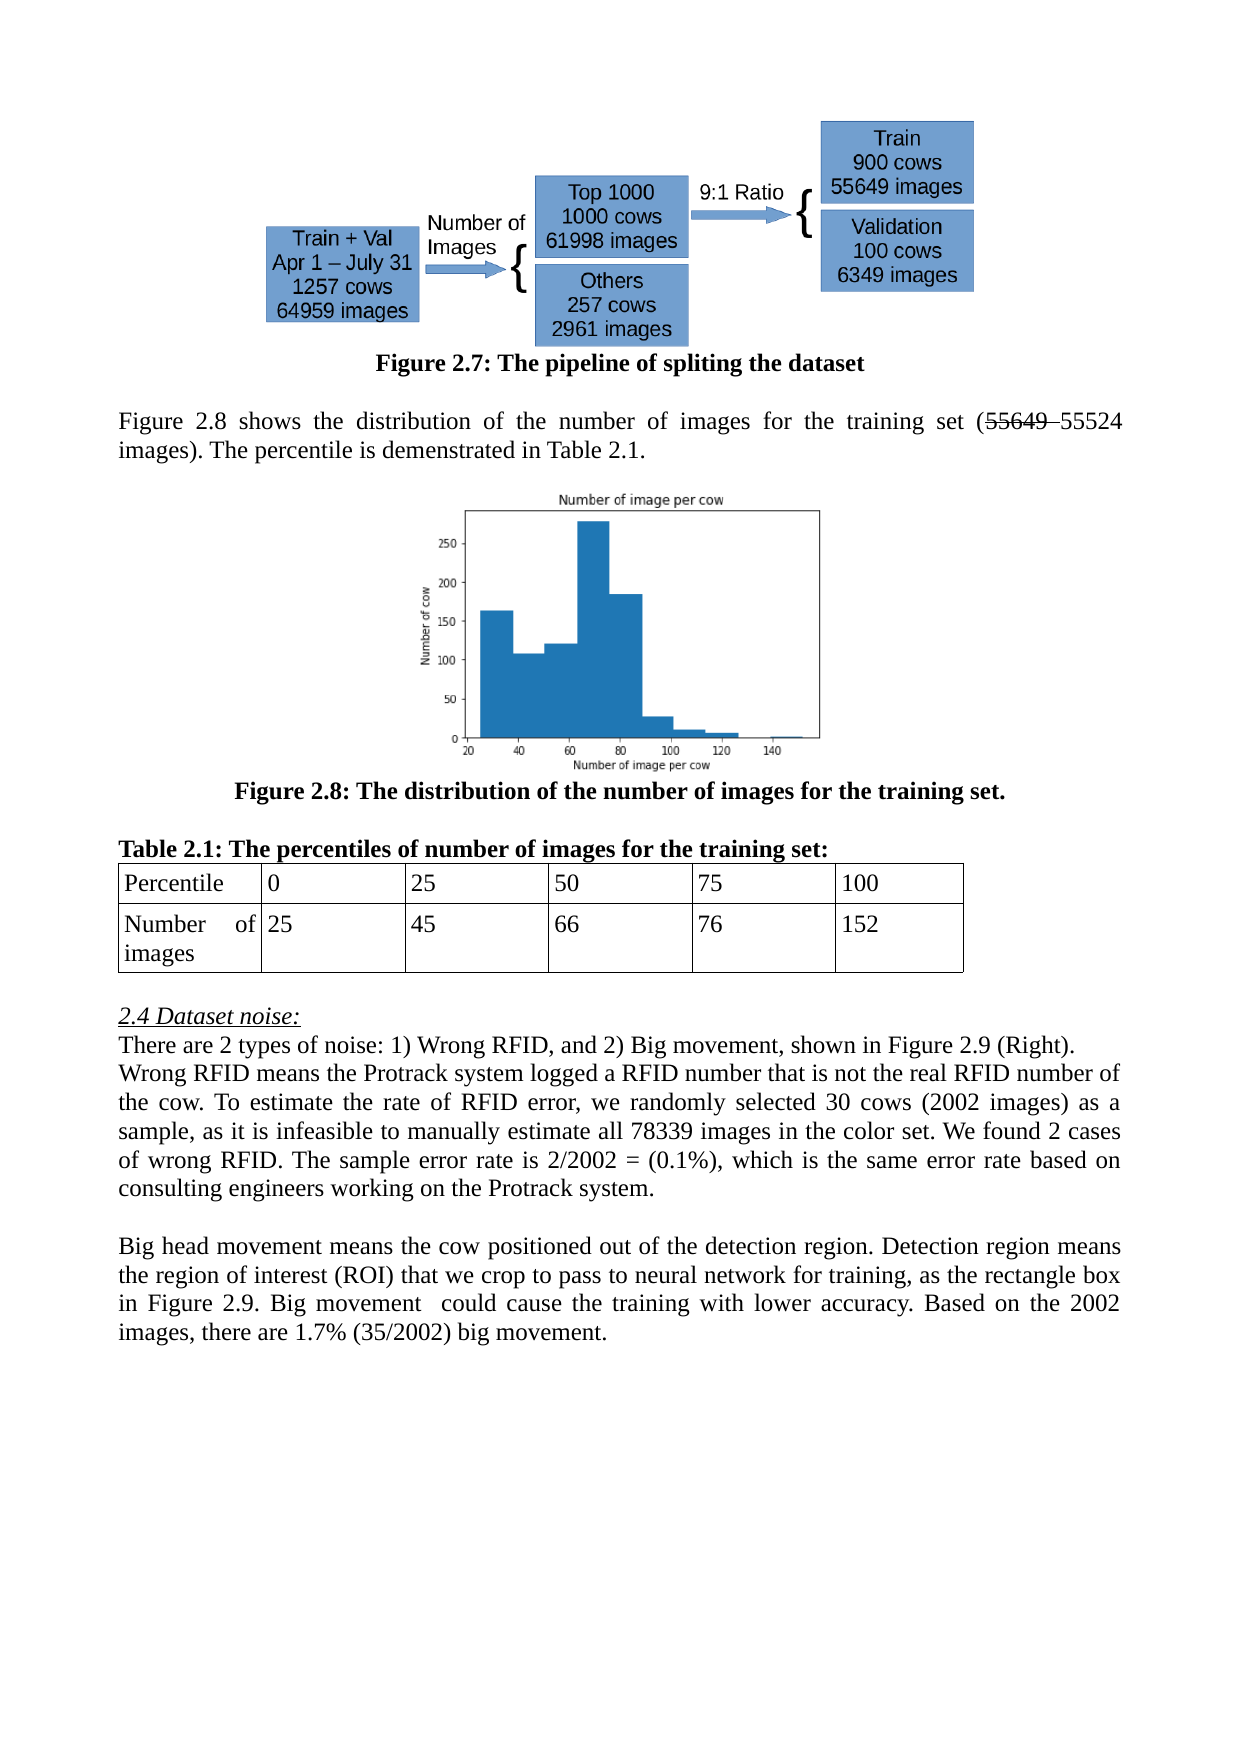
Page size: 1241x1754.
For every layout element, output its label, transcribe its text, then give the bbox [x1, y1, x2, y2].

table_cell 66 [549, 904, 692, 972]
table_header 100 [836, 864, 963, 903]
text Figure 2.7: The pipeline of spliting the dataset [118, 118, 1122, 377]
table_header 0 [262, 864, 405, 903]
table_header 25 [406, 864, 548, 903]
table_cell 76 [693, 904, 835, 972]
table_cell 45 [406, 904, 548, 972]
table_header 75 [693, 864, 835, 903]
table_header 50 [549, 864, 692, 903]
picture [416, 492, 825, 777]
text Table 2.1: The percentiles of number of images for the training set: [118, 834, 1122, 863]
text Figure 2.8: The distribution of the number of images for the training set. [118, 776, 1122, 805]
picture [265, 118, 976, 349]
table_cell 152 [836, 904, 963, 972]
text 2.4 Dataset noise: [118, 1001, 1122, 1030]
table_cell 25 [262, 904, 405, 972]
text Figure 2.8 shows the distribution of the number of images for the training set (55649 55524 images). The percentile is demenstrated in Table 2.1. [118, 406, 1122, 463]
text There are 2 types of noise: 1) Wrong RFID, and 2) Big movement, shown in Figure 2.9 (Right). [118, 1030, 1122, 1058]
table_cell Number of images [119, 904, 261, 972]
table_header Percentile [119, 864, 261, 903]
text Big head movement means the cow positioned out of the detection region. Detection region means the region of interest (ROI) that we crop to pass to neural network for training, as the rectangle box in Figure 2.9. Big movement could cause the training with lower accuracy. Based on the 2002 images, there are 1.7% (35/2002) big movement. [118, 1231, 1122, 1346]
text Wrong RFID means the Protrack system logged a RFID number that is not the real RFID number of the cow. To estimate the rate of RFID error, we randomly selected 30 cows (2002 images) as a sample, as it is infeasible to manually estimate all 78339 images in the color set. We found 2 cases of wrong RFID. The sample error rate is 2/2002 = (0.1%), which is the same error rate based on consulting engineers working on the Protrack system. [118, 1058, 1122, 1202]
